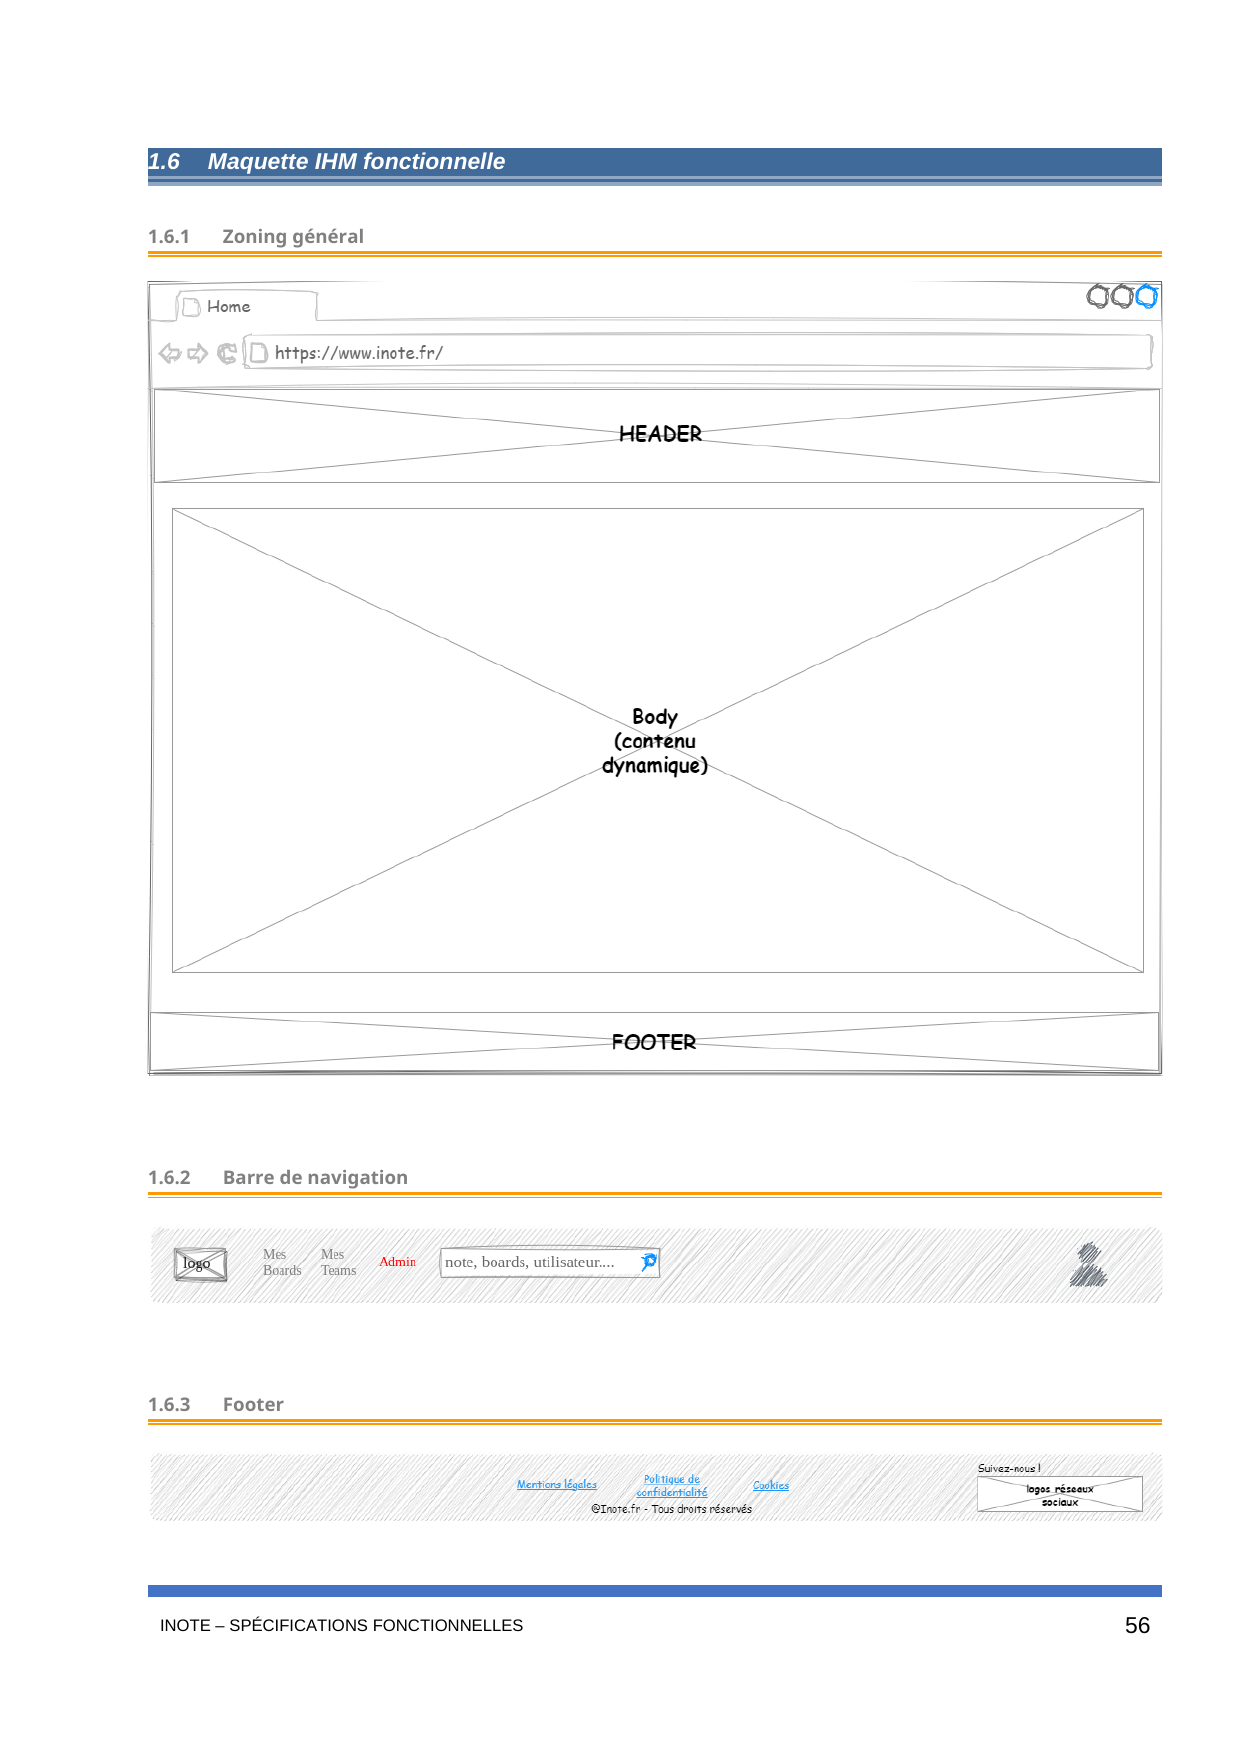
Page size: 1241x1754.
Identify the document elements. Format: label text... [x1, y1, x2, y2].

subtitle Footer [148, 1391, 1162, 1419]
picture [147, 1223, 1163, 1303]
subtitle Maquette IHM fonctionnelle [148, 148, 1162, 176]
subtitle Barre de navigation [148, 1164, 1162, 1192]
subtitle Zoning général [148, 223, 1162, 251]
picture [147, 281, 1163, 1076]
picture [147, 1450, 1163, 1521]
